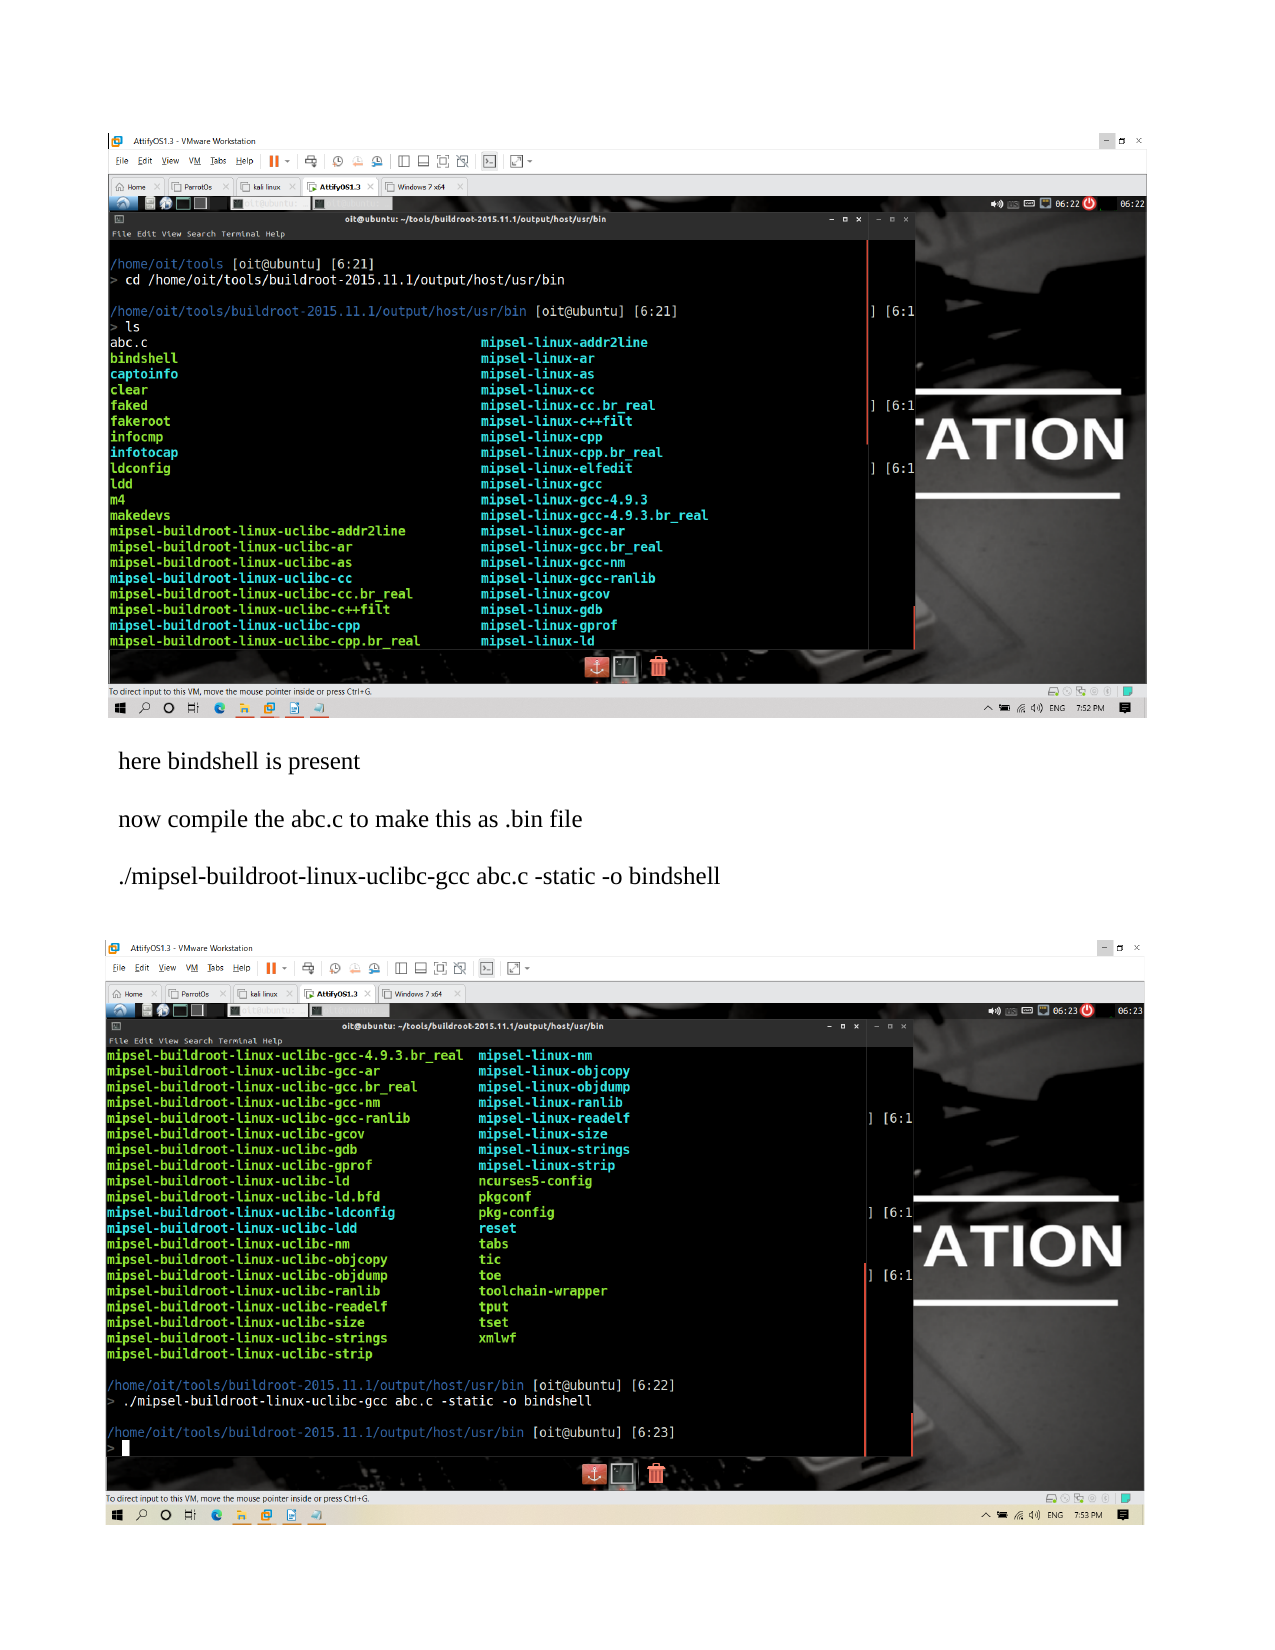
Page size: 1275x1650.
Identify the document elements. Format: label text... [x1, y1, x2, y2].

text now compile the abc.c to make this as .bin file [118, 804, 1157, 833]
picture [105, 940, 1145, 1525]
text here bindshell is present [118, 746, 1157, 775]
picture [108, 133, 1147, 718]
text ./mipsel-buildroot-linux-uclibc-gcc abc.c -static -o bindshell [118, 861, 1157, 890]
